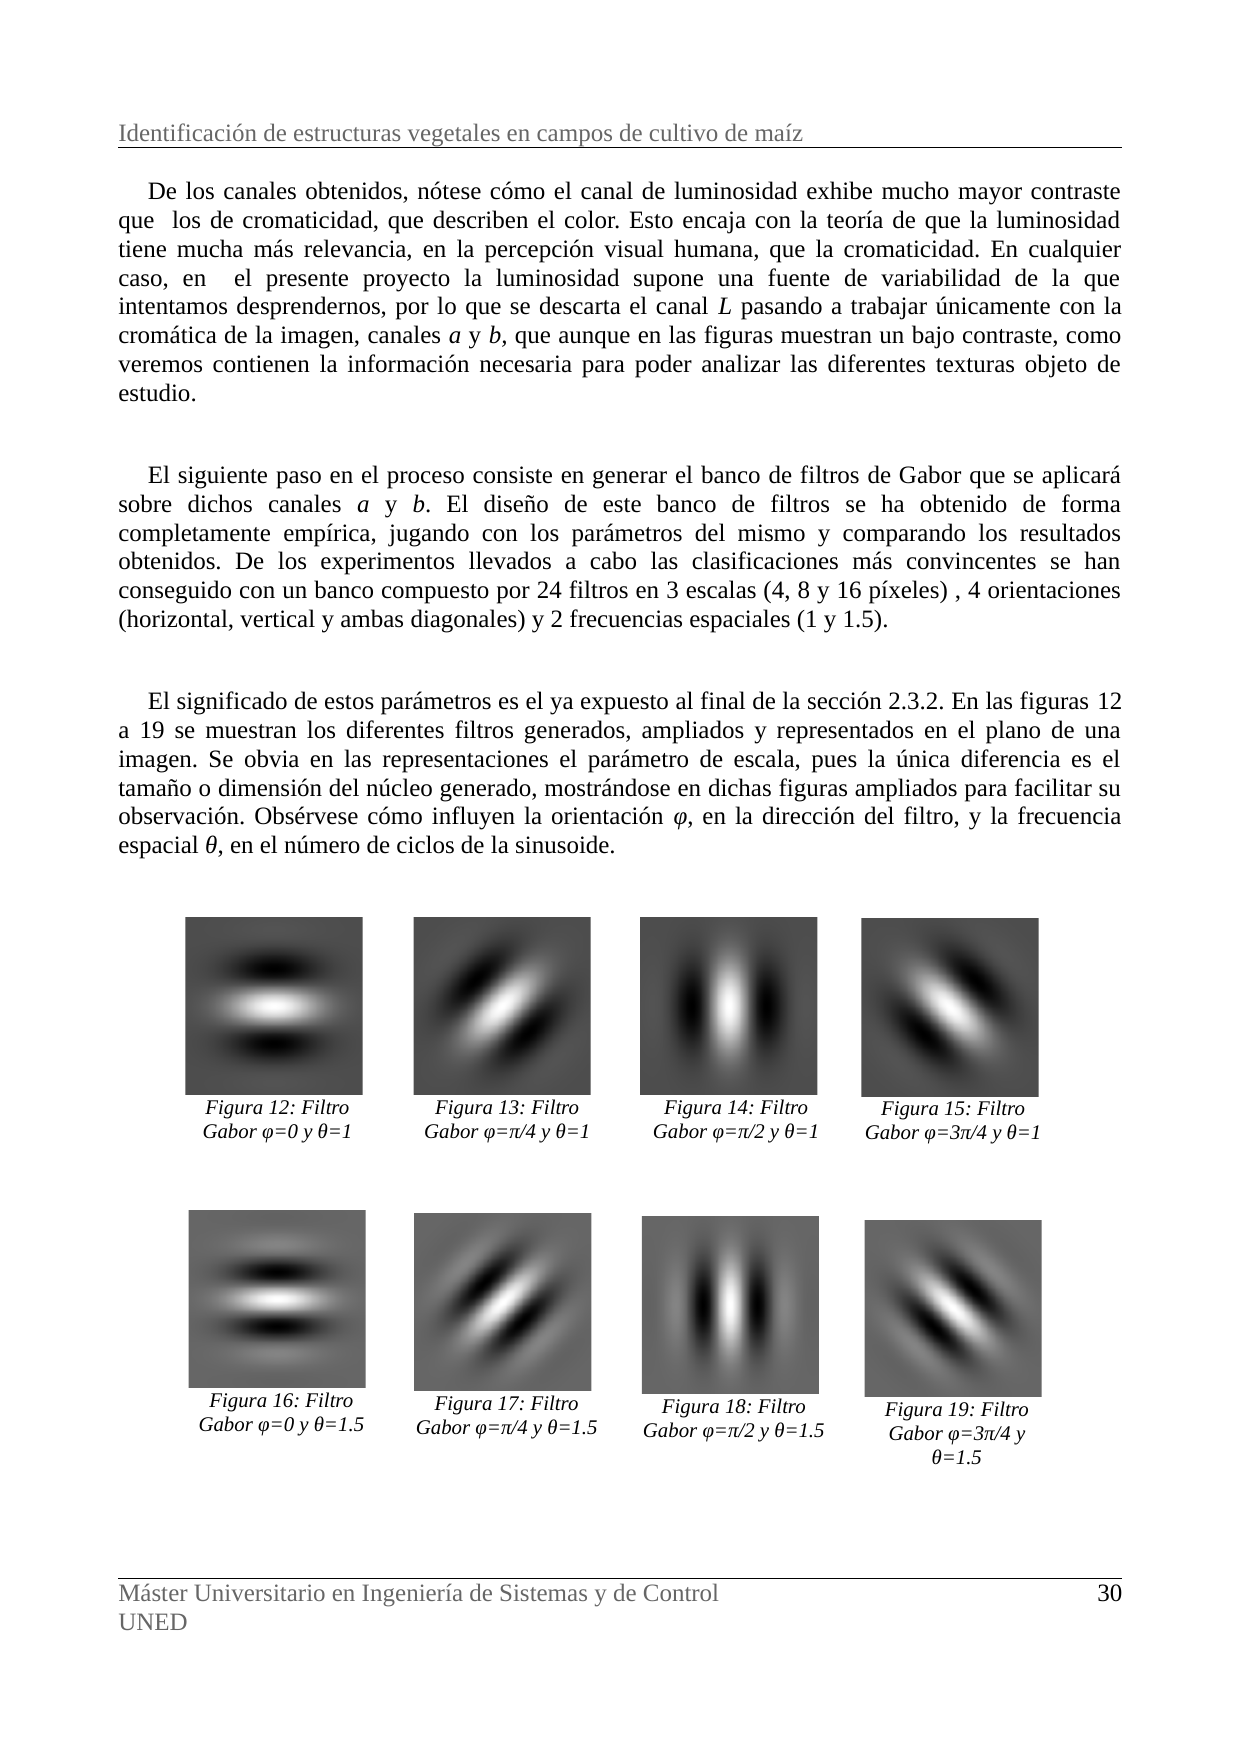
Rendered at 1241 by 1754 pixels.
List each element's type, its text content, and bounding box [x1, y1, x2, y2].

text Figura 12: Filtro Gabor φ=0 y θ=1 [185, 917, 371, 1143]
text Figura 18: Filtro Gabor φ=π/2 y θ=1.5 [642, 1217, 827, 1442]
picture [413, 917, 591, 1095]
text El significado de estos parámetros es el ya expuesto al final de la sección 2.3.2. En las figuras 12 a 19 se muestran los diferentes filtros generados, ampliados y representados en el plano de una imagen. Se obvia en las representaciones el parámetro de escala, pues la única diferencia es el tamaño o dimensión del núcleo generado, mostrándose en dichas figuras ampliados para facilitar su observación. Obsérvese cómo influyen la orientación φ, en la dirección del filtro, y la frecuencia espacial θ, en el número de ciclos de la sinusoide. [118, 686, 1122, 859]
text Figura 17: Filtro Gabor φ=π/4 y θ=1.5 [414, 1214, 601, 1439]
text De los canales obtenidos, nótese cómo el canal de luminosidad exhibe mucho mayor contraste que los de cromaticidad, que describen el color. Esto encaja con la teoría de que la luminosidad tiene mucha más relevancia, en la percepción visual humana, que la cromaticidad. En cualquier caso, en el presente proyecto la luminosidad supone una fuente de variabilidad de la que intentamos desprendernos, por lo que se descarta el canal L pasando a trabajar únicamente con la cromática de la imagen, canales a y b, que aunque en las figuras muestran un bajo contraste, como veremos contienen la información necesaria para poder analizar las diferentes texturas objeto de estudio. [118, 176, 1122, 406]
text Figura 16: Filtro Gabor φ=0 y θ=1.5 [188, 1211, 376, 1436]
text Figura 15: Filtro Gabor φ=3π/4 y θ=1 [861, 919, 1046, 1144]
picture [861, 918, 1039, 1097]
text Figura 13: Filtro Gabor φ=π/4 y θ=1 [413, 917, 602, 1143]
picture [185, 917, 363, 1095]
picture [188, 1210, 366, 1388]
text Figura 14: Filtro Gabor φ=π/2 y θ=1 [640, 917, 833, 1143]
picture [414, 1213, 592, 1391]
text Figura 19: Filtro Gabor φ=3π/4 y θ=1.5 [864, 1220, 1051, 1469]
text El siguiente paso en el proceso consiste en generar el banco de filtros de Gabor que se aplicará sobre dichos canales a y b. El diseño de este banco de filtros se ha obtenido de forma completamente empírica, jugando con los parámetros del mismo y comparando los resultados obtenidos. De los experimentos llevados a cabo las clasificaciones más convincentes se han conseguido con un banco compuesto por 24 filtros en 3 escalas (4, 8 y 16 píxeles) , 4 orientaciones (horizontal, vertical y ambas diagonales) y 2 frecuencias espaciales (1 y 1.5). [118, 460, 1122, 633]
picture [864, 1220, 1042, 1397]
picture [641, 1216, 819, 1394]
picture [640, 917, 818, 1095]
